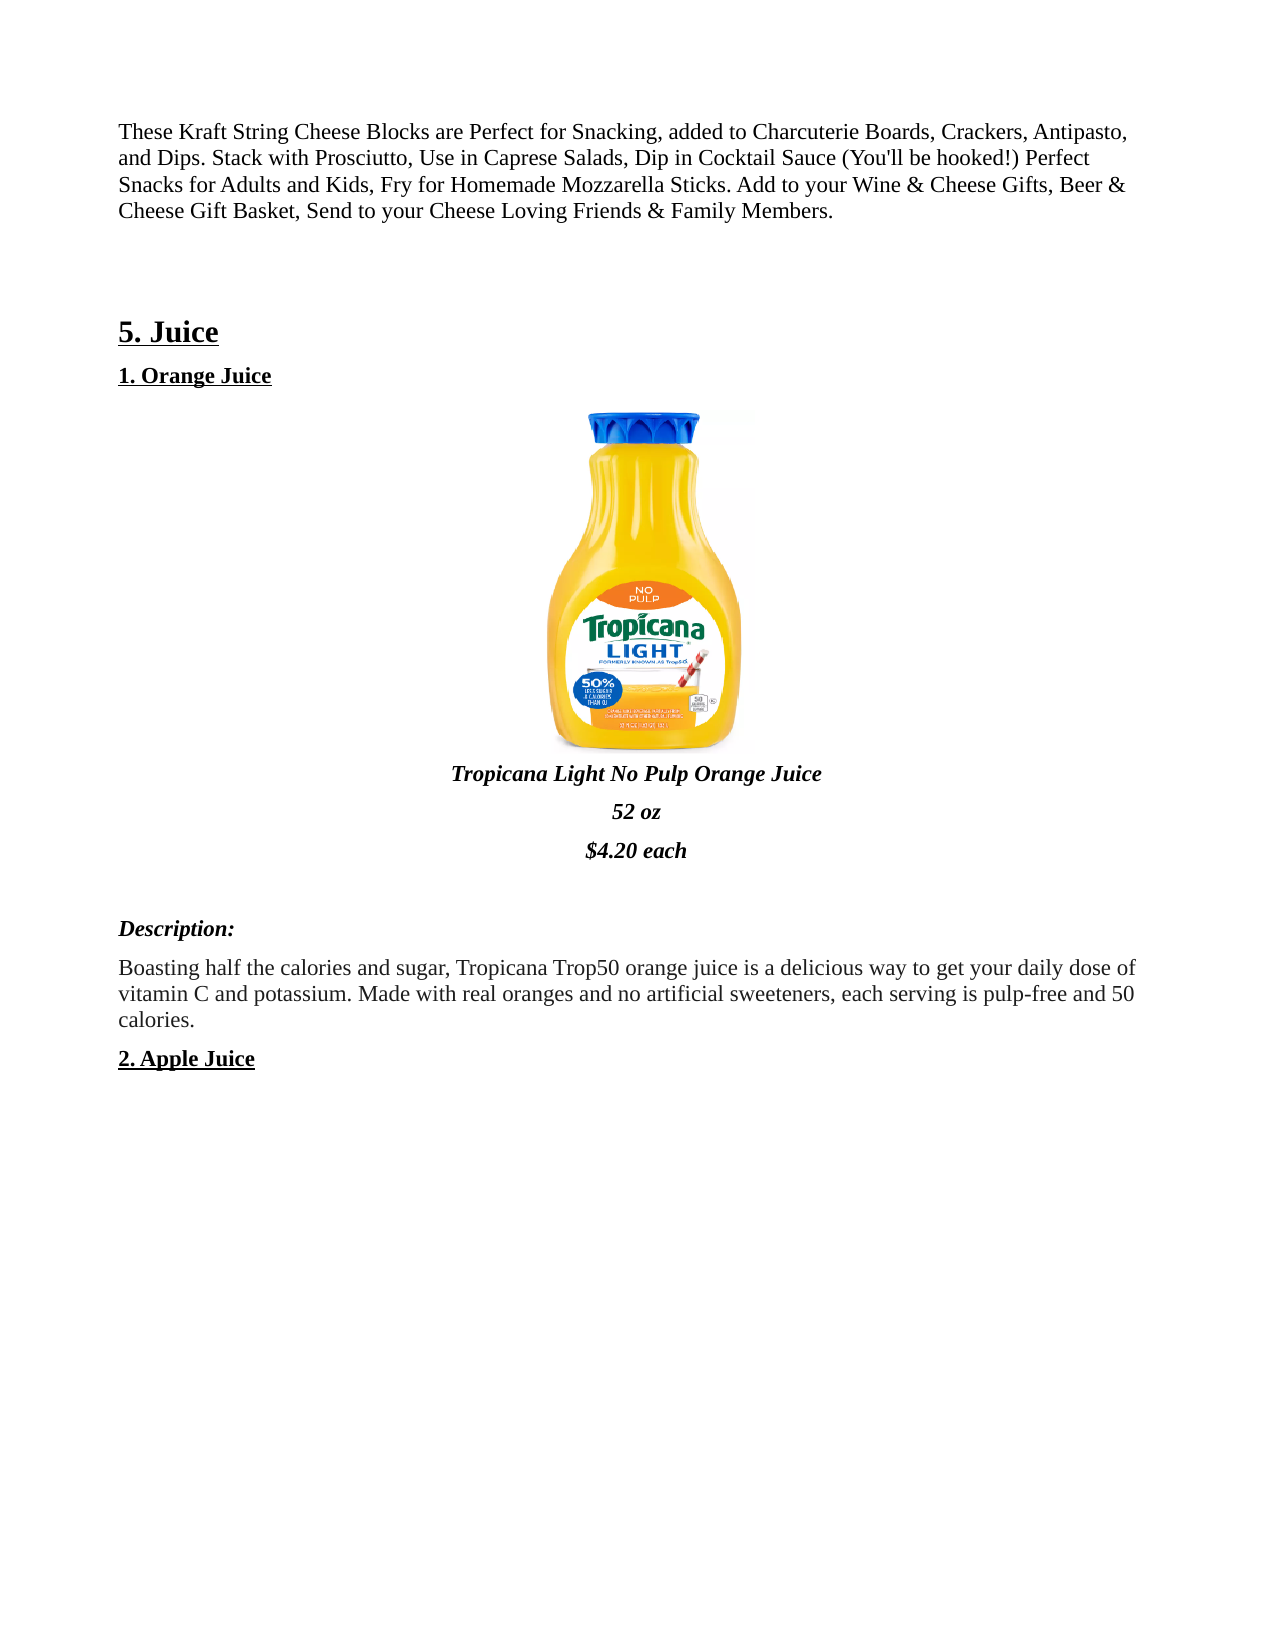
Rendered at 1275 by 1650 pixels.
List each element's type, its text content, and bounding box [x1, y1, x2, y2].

picture [520, 401, 755, 760]
text Description: [118, 915, 1157, 941]
text 2. Apple Juice [118, 1045, 1157, 1072]
text 1. Orange Juice [118, 362, 1157, 388]
text These Kraft String Cheese Blocks are Perfect for Snacking, added to Charcuterie Boards, Crackers, Antipasto, and Dips. Stack with Prosciutto, Use in Caprese Salads, Dip in Cocktail Sauce (You'll be hooked!) Perfect Snacks for Adults and Kids, Fry for Homemade Mozzarella Sticks. Add to your Wine & Cheese Gifts, Beer & Cheese Gift Basket, Send to your Cheese Loving Friends & Family Members. [118, 118, 1157, 223]
text 52 oz [118, 798, 1157, 825]
text $4.20 each [118, 837, 1157, 864]
text Tropicana Light No Pulp Orange Juice [118, 401, 1157, 786]
text Boasting half the calories and sugar, Tropicana Trop50 orange juice is a delicious way to get your daily dose of vitamin C and potassium. Made with real oranges and no artificial sweeteners, each serving is pulp-free and 50 calories. [118, 954, 1157, 1033]
text 5. Juice [118, 314, 1157, 350]
